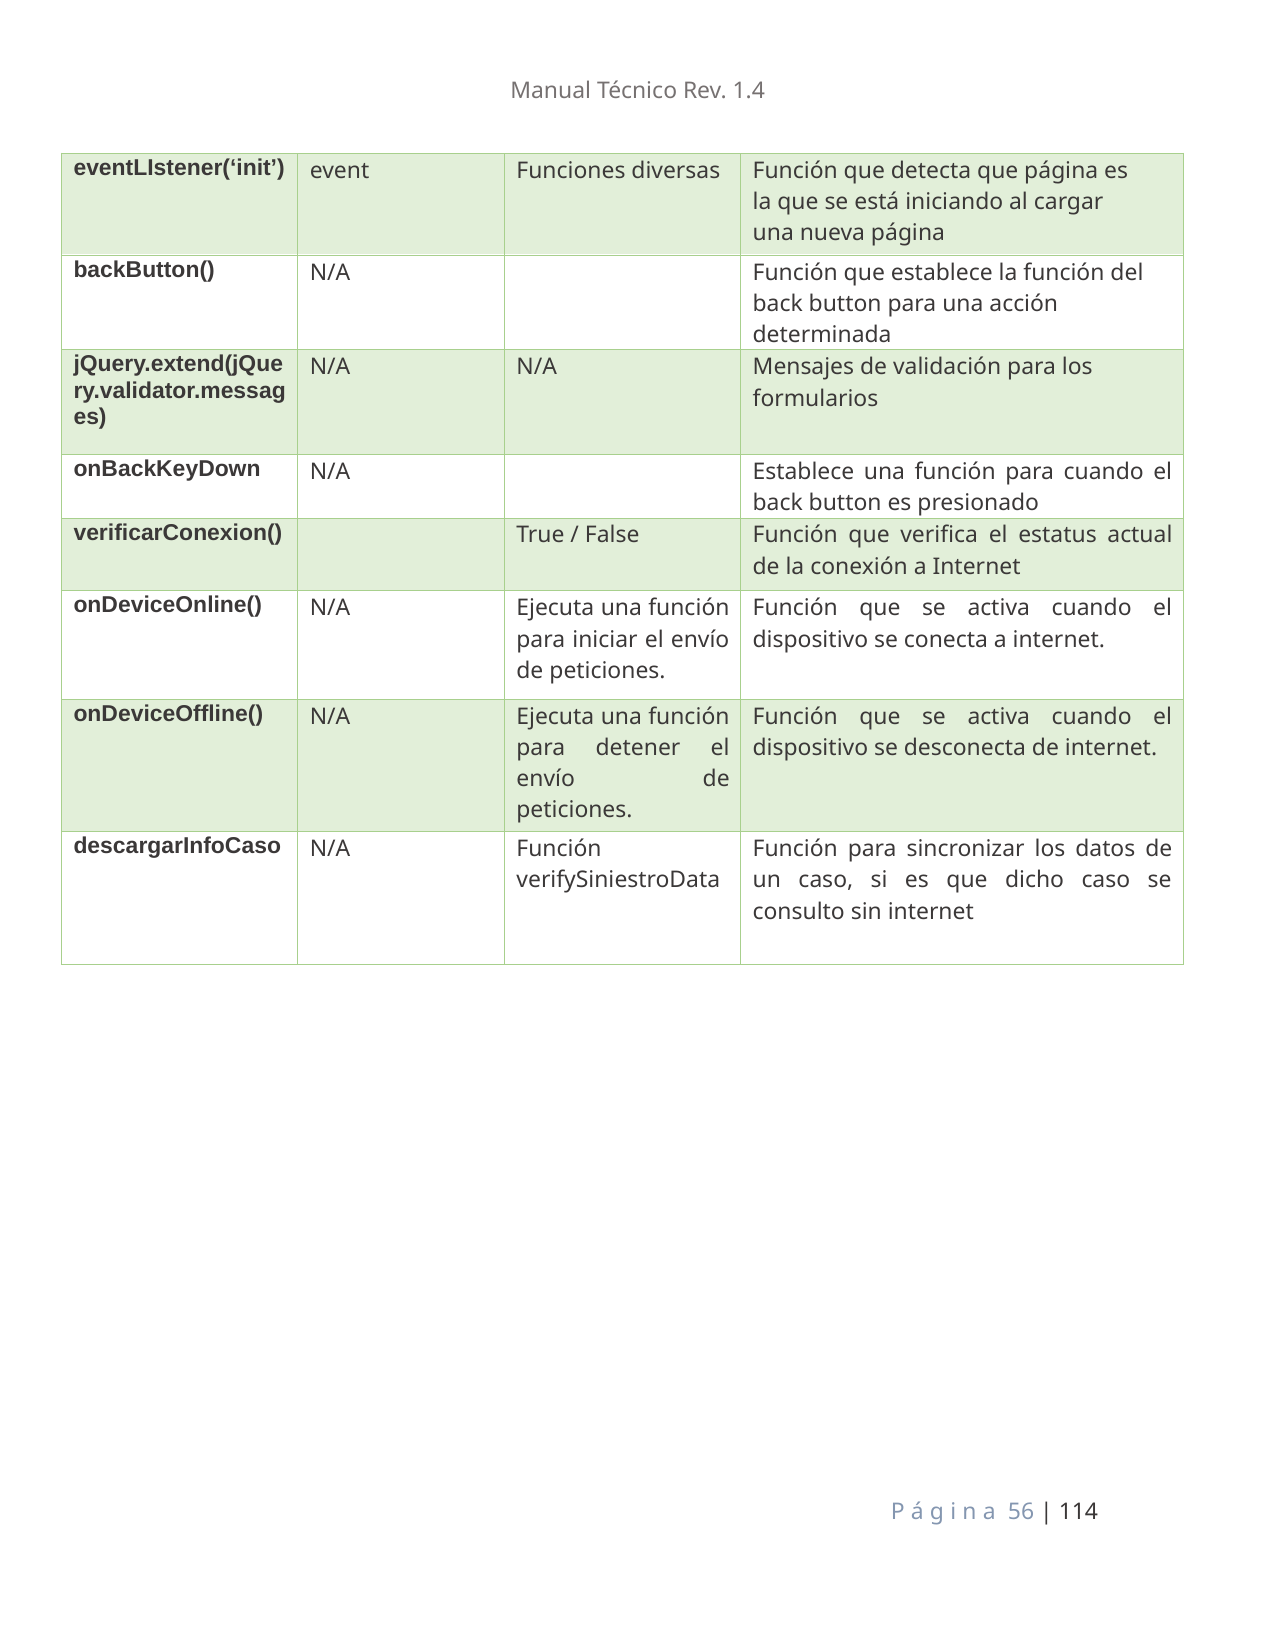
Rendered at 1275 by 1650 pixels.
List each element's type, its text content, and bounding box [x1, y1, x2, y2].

table_cell verificarConexion() [62, 519, 297, 590]
table_cell onDeviceOffline() [62, 700, 297, 831]
table_cell eventLIstener(‘init’) [62, 154, 297, 254]
table_cell N/A [298, 455, 504, 517]
table_cell N/A [298, 350, 504, 454]
table_cell backButton() [62, 256, 297, 349]
table_cell Función verifySiniestroData [505, 832, 740, 964]
table_cell Función que establece la función del back button para una acción determinada [741, 256, 1183, 349]
table_cell [505, 256, 740, 349]
table_cell Mensajes de validación para los formularios [741, 350, 1183, 454]
table_cell jQuery.extend(jQuery.validator.messages) [62, 350, 297, 454]
table_cell event [298, 154, 504, 254]
table_cell True / False [505, 519, 740, 590]
table_cell N/A [505, 350, 740, 454]
table_cell [505, 455, 740, 517]
table_cell Funciones diversas [505, 154, 740, 254]
table_cell Función que verifica el estatus actual de la conexión a Internet [741, 519, 1183, 590]
table_cell N/A [298, 591, 504, 698]
table_cell Función que se activa cuando el dispositivo se conecta a internet. [741, 591, 1183, 698]
table_cell descargarInfoCaso [62, 832, 297, 964]
table_cell onBackKeyDown [62, 455, 297, 517]
table_cell [298, 519, 504, 590]
table_cell Ejecuta una función para iniciar el envío de peticiones. [505, 591, 740, 698]
table_cell N/A [298, 832, 504, 964]
table_cell Establece una función para cuando el back button es presionado [741, 455, 1183, 517]
table_cell onDeviceOnline() [62, 591, 297, 698]
table_cell N/A [298, 256, 504, 349]
table_cell N/A [298, 700, 504, 831]
table_cell Función que se activa cuando el dispositivo se desconecta de internet. [741, 700, 1183, 831]
table_cell Función para sincronizar los datos de un caso, si es que dicho caso se consulto sin internet [741, 832, 1183, 964]
table_cell Ejecuta una función para detener el envío de peticiones. [505, 700, 740, 831]
table_cell Función que detecta que página es la que se está iniciando al cargar una nueva página [741, 154, 1183, 254]
